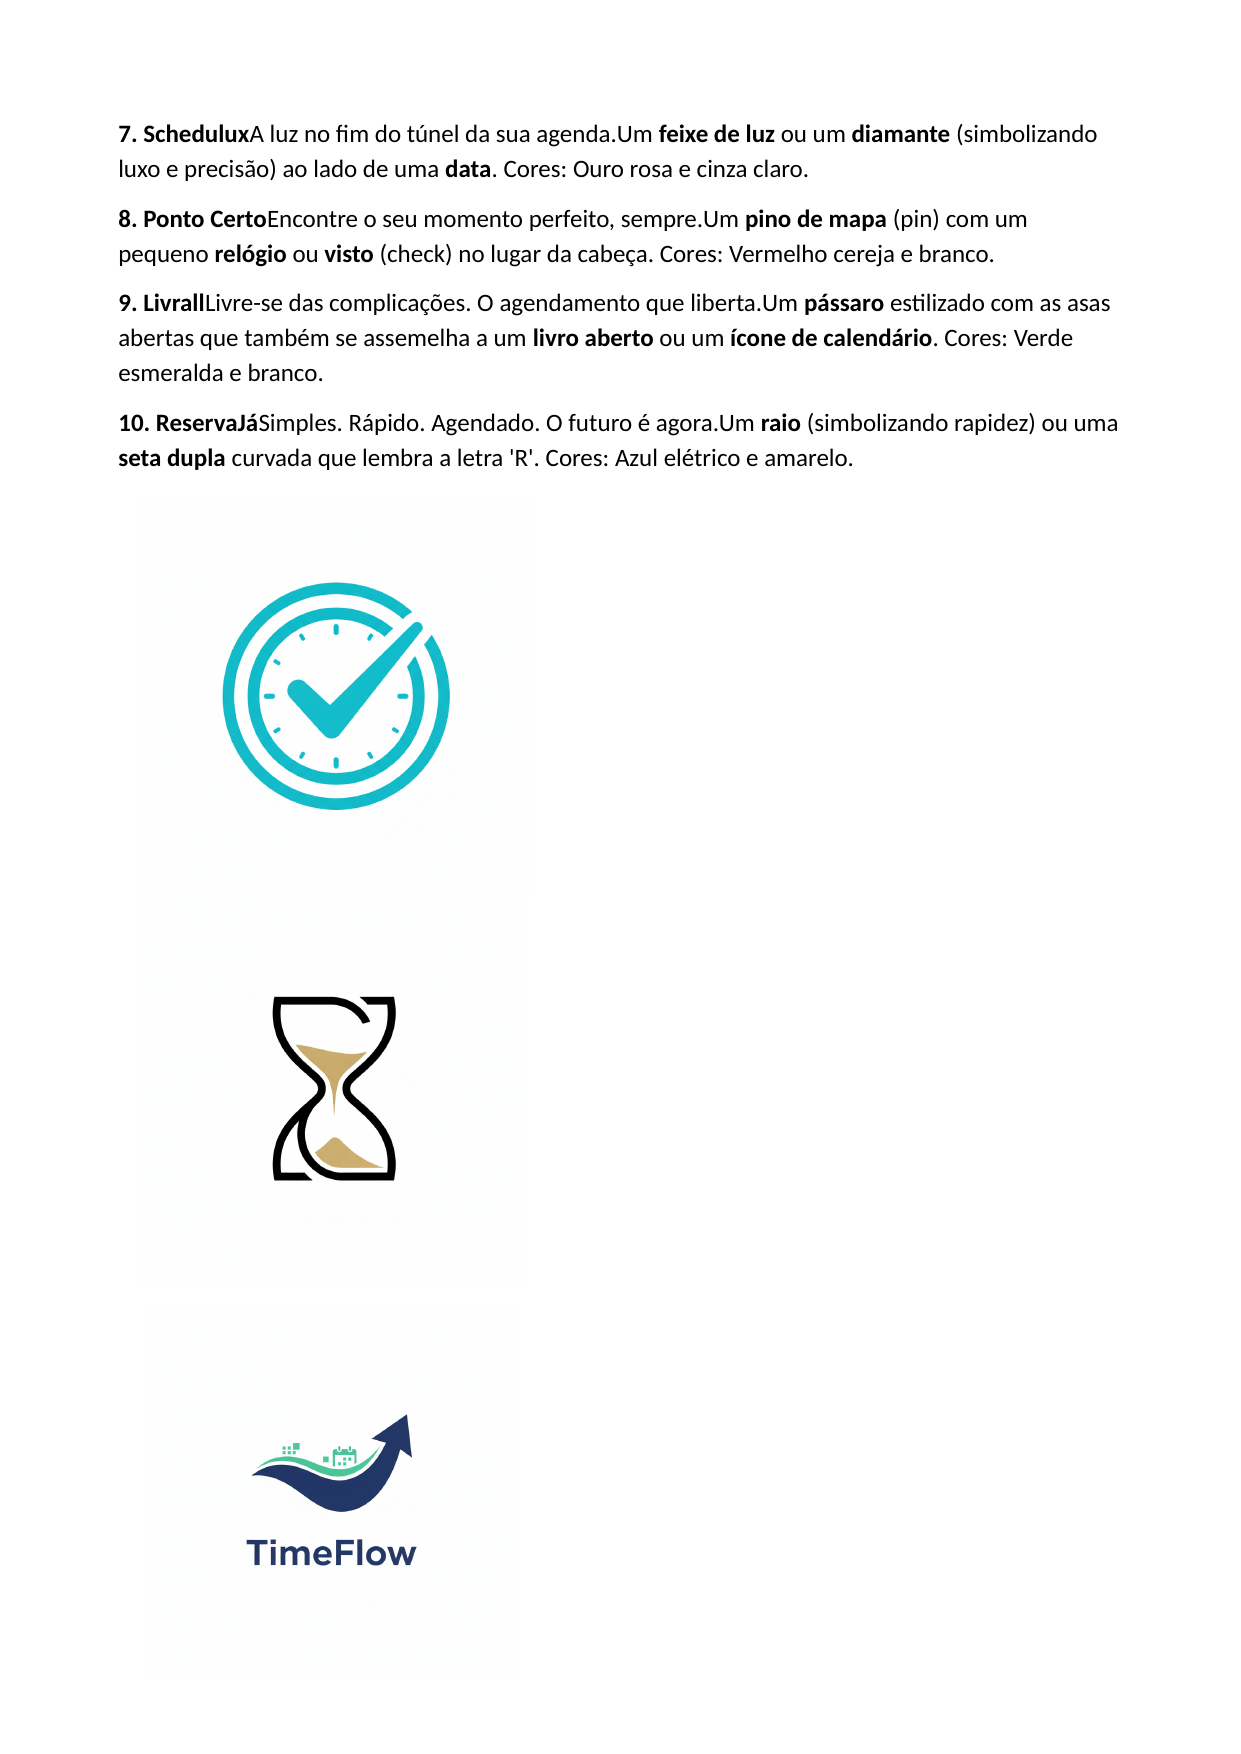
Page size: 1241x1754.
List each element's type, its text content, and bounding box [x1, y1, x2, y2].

text 7. ScheduluxA luz no fim do túnel da sua agenda.Um feixe de luz ou um diamante (simbolizando luxo e precisão) ao lado de uma data. Cores: Ouro rosa e cinza claro. [118, 118, 1122, 184]
text 9. LivrallLivre-se das complicações. O agendamento que liberta.Um pássaro estilizado com as asas abertas que também se assemelha a um livro aberto ou um ícone de calendário. Cores: Verde esmeralda e branco. [118, 287, 1122, 388]
text 10. ReservaJáSimples. Rápido. Agendado. O futuro é agora.Um raio (simbolizando rapidez) ou uma seta dupla curvada que lembra a letra 'R'. Cores: Azul elétrico e amarelo. [118, 407, 1122, 472]
text 8. Ponto CertoEncontre o seu momento perfeito, sempre.Um pino de mapa (pin) com um pequeno relógio ou visto (check) no lugar da cabeça. Cores: Vermelho cereja e branco. [118, 203, 1122, 268]
picture [145, 1303, 518, 1676]
picture [138, 498, 534, 1284]
